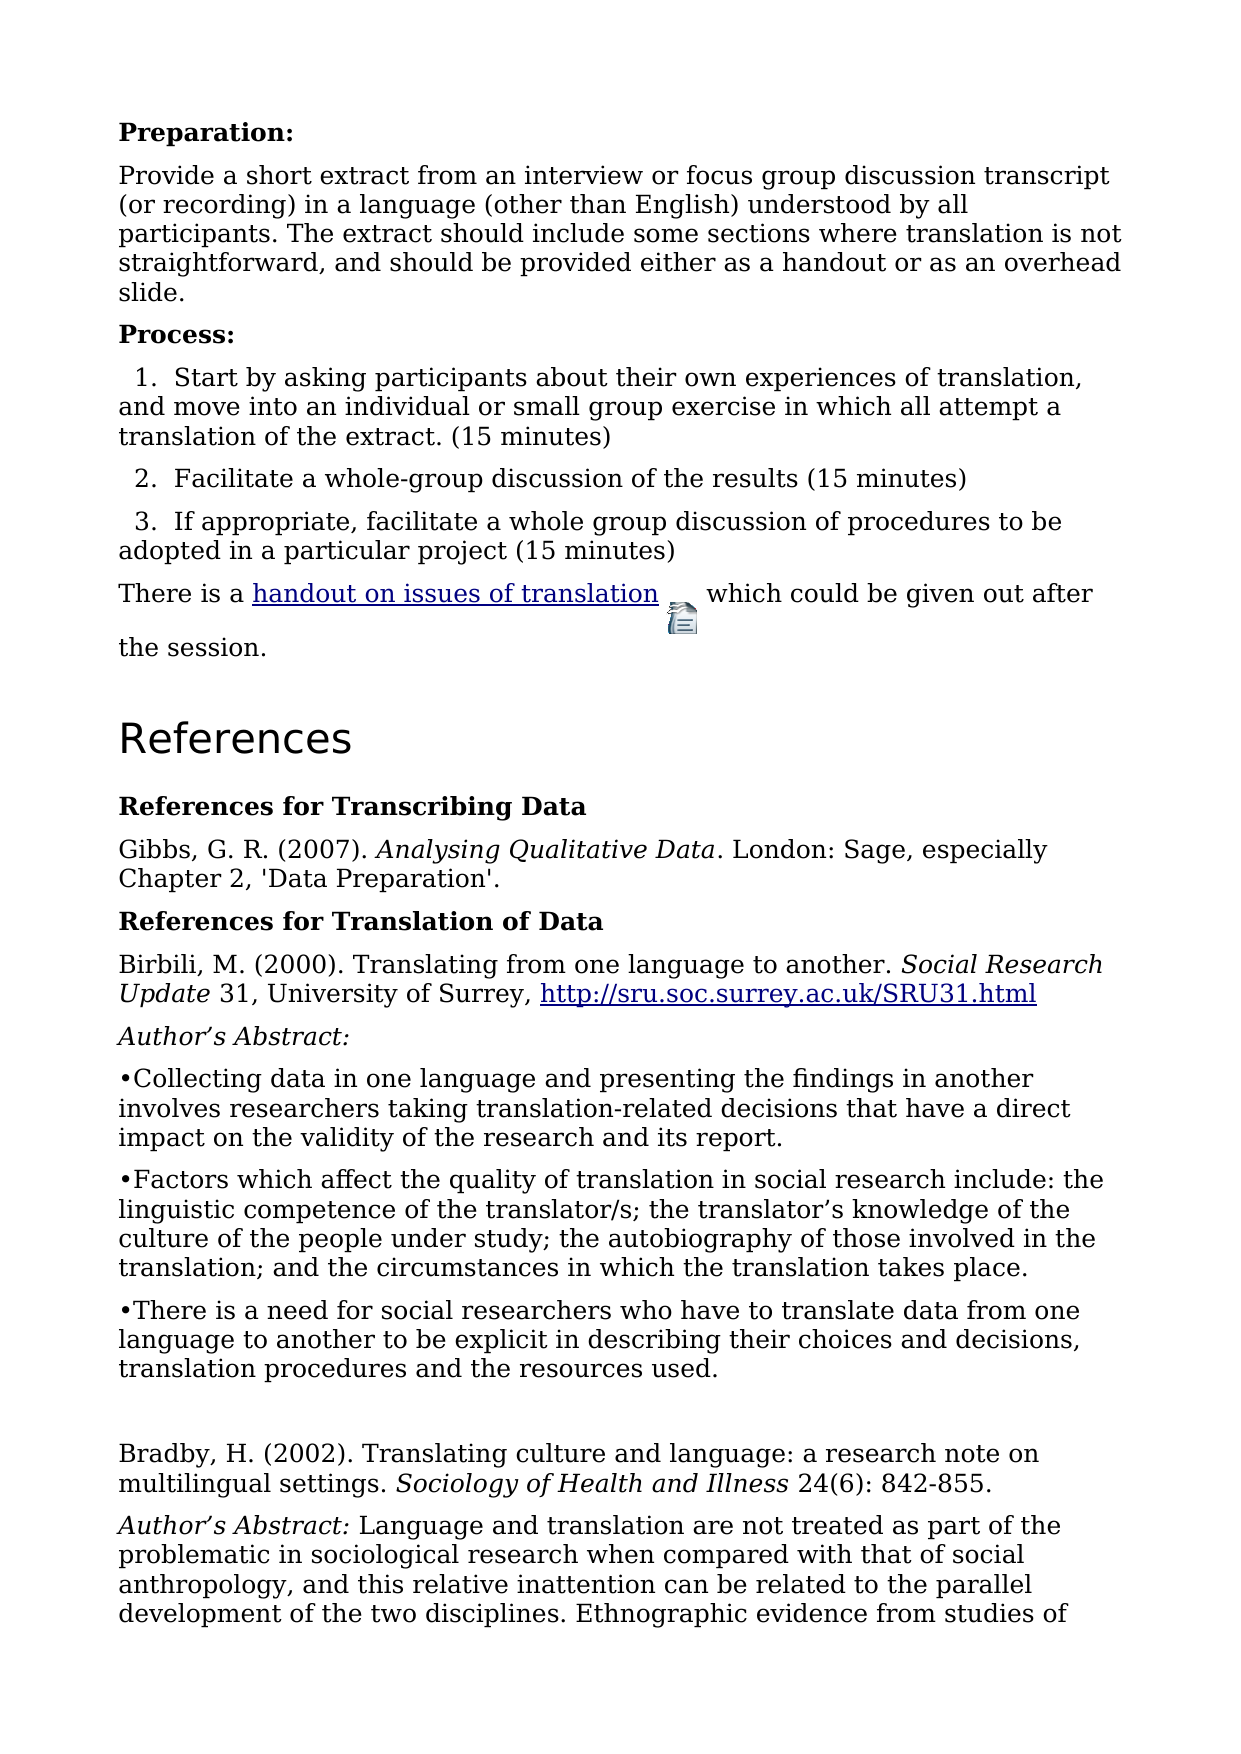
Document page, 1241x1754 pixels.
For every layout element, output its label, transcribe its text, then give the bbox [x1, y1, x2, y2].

text Gibbs, G. R. (2007). Analysing Qualitative Data. London: Sage, especially Chapter 2, 'Data Preparation'. [118, 835, 1122, 894]
text Process: [118, 320, 1122, 350]
text Provide a short extract from an interview or focus group discussion transcript (or recording) in a language (other than English) understood by all participants. The extract should include some sections where translation is not straightforward, and should be provided either as a handout or as an overhead slide. [118, 161, 1122, 307]
picture [666, 602, 699, 634]
subtitle References [118, 715, 1122, 764]
list If appropriate, facilitate a whole group discussion of procedures to be adopted in a particular project (15 minutes) [118, 507, 1122, 565]
text Birbili, M. (2000). Translating from one language to another. Social Research Update 31, University of Surrey, http://sru.soc.surrey.ac.uk/SRU31.html [118, 950, 1122, 1008]
list Factors which affect the quality of translation in social research include: the linguistic competence of the translator/s; the translator’s knowledge of the culture of the people under study; the autobiography of those involved in the translation; and the circumstances in which the translation takes place. [118, 1166, 1122, 1282]
text There is a handout on issues of translation which could be given out after the session. [118, 579, 1122, 663]
list Facilitate a whole-group discussion of the results (15 minutes) [118, 464, 1122, 493]
text Author’s Abstract: Language and translation are not treated as part of the problematic in sociological research when compared with that of social anthropology, and this relative inattention can be related to the parallel development of the two disciplines. Ethnographic evidence from studies of [118, 1512, 1122, 1628]
text References for Translation of Data [118, 907, 1122, 937]
text Bradby, H. (2002). Translating culture and language: a research note on multilingual settings. Sociology of Health and Illness 24(6): 842-855. [118, 1440, 1122, 1498]
list Collecting data in one language and presenting the findings in another involves researchers taking translation-related decisions that have a direct impact on the validity of the research and its report. [118, 1065, 1122, 1152]
list Start by asking participants about their own experiences of translation, and move into an individual or small group exercise in which all attempt a translation of the extract. (15 minutes) [118, 363, 1122, 451]
text References for Transcribing Data [118, 792, 1122, 822]
text Preparation: [118, 118, 1122, 147]
text Author’s Abstract: [118, 1022, 1122, 1051]
list There is a need for social researchers who have to translate data from one language to another to be explicit in describing their choices and decisions, translation procedures and the resources used. [118, 1296, 1122, 1383]
